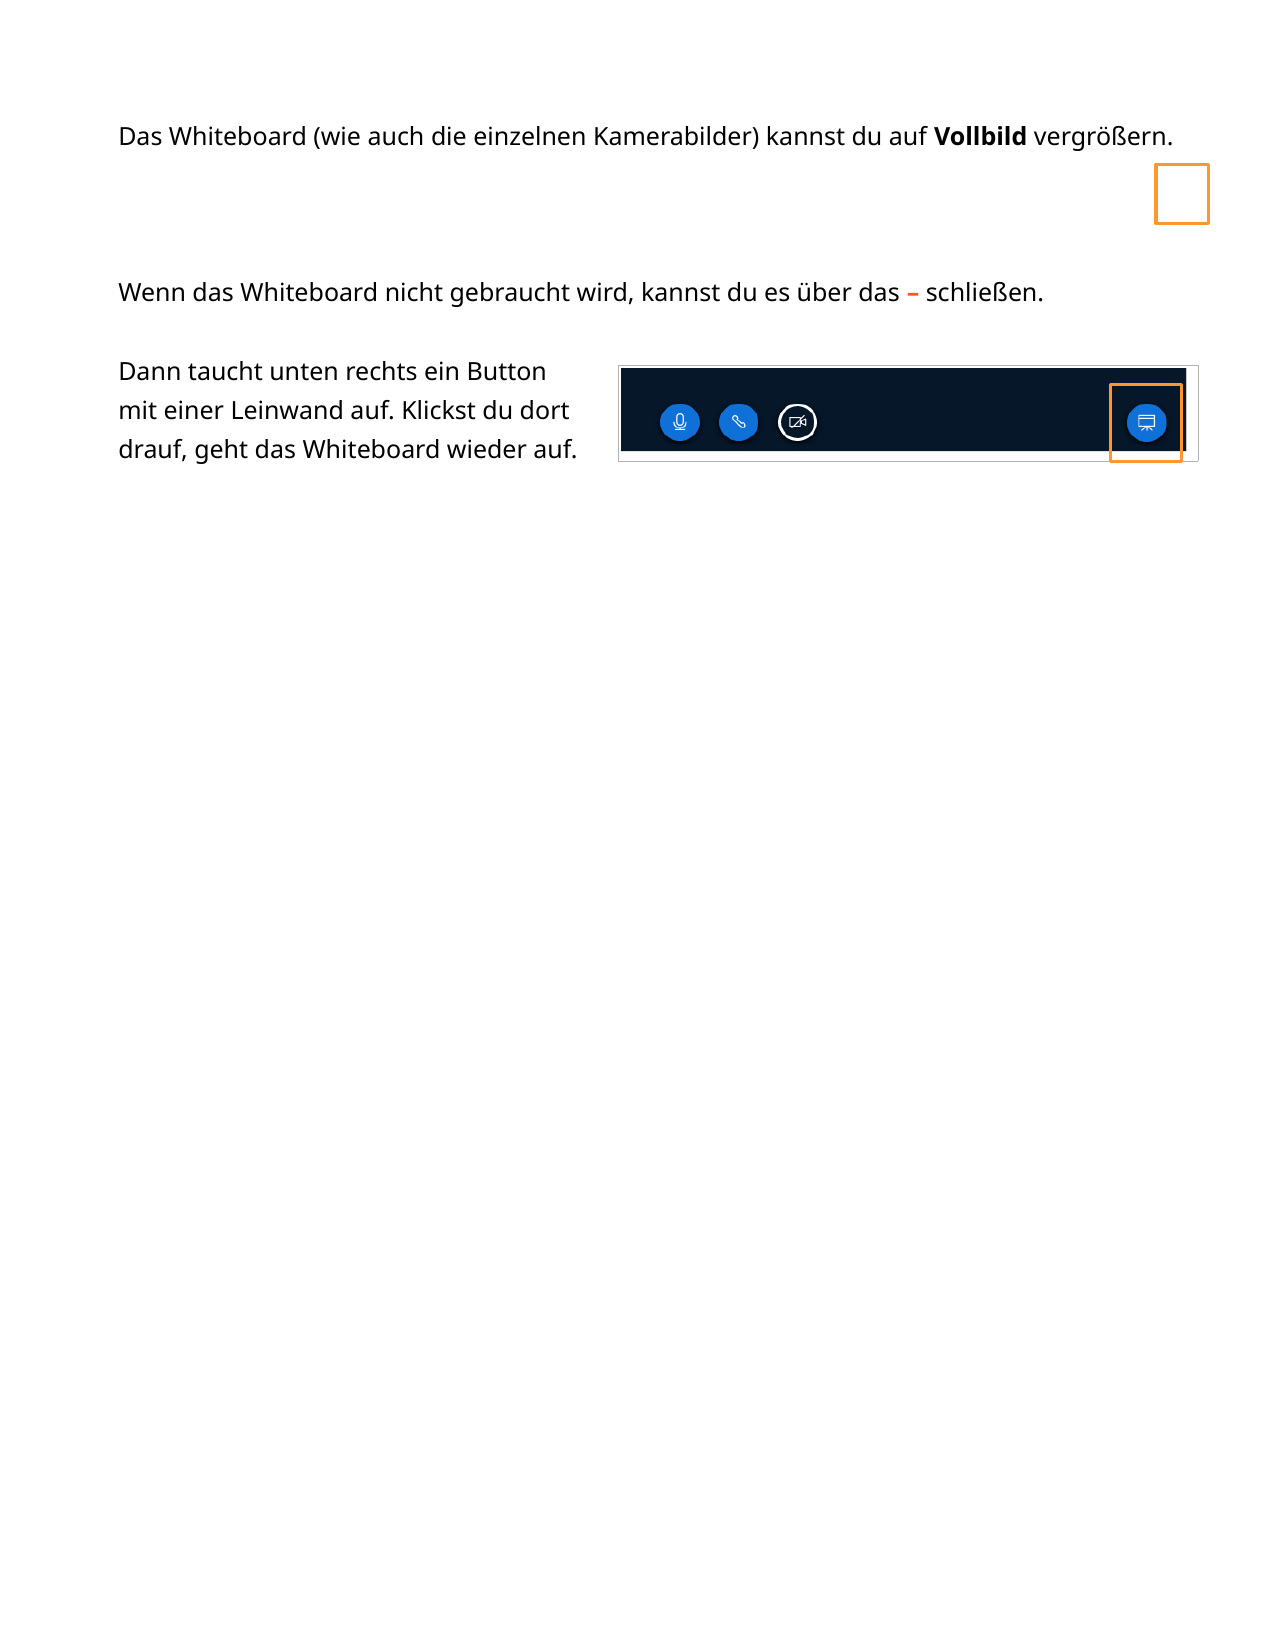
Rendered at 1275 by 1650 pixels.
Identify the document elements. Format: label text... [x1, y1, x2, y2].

text Wenn das Whiteboard nicht gebraucht wird, kannst du es über das – schließen. [118, 275, 1216, 309]
text Dann taucht unten rechts ein Button mit einer Leinwand auf. Klickst du dort drauf, geht das Whiteboard wieder auf. [118, 353, 1216, 466]
text Das Whiteboard (wie auch die einzelnen Kamerabilder) kannst du auf Vollbild vergrößern. [118, 118, 1216, 152]
